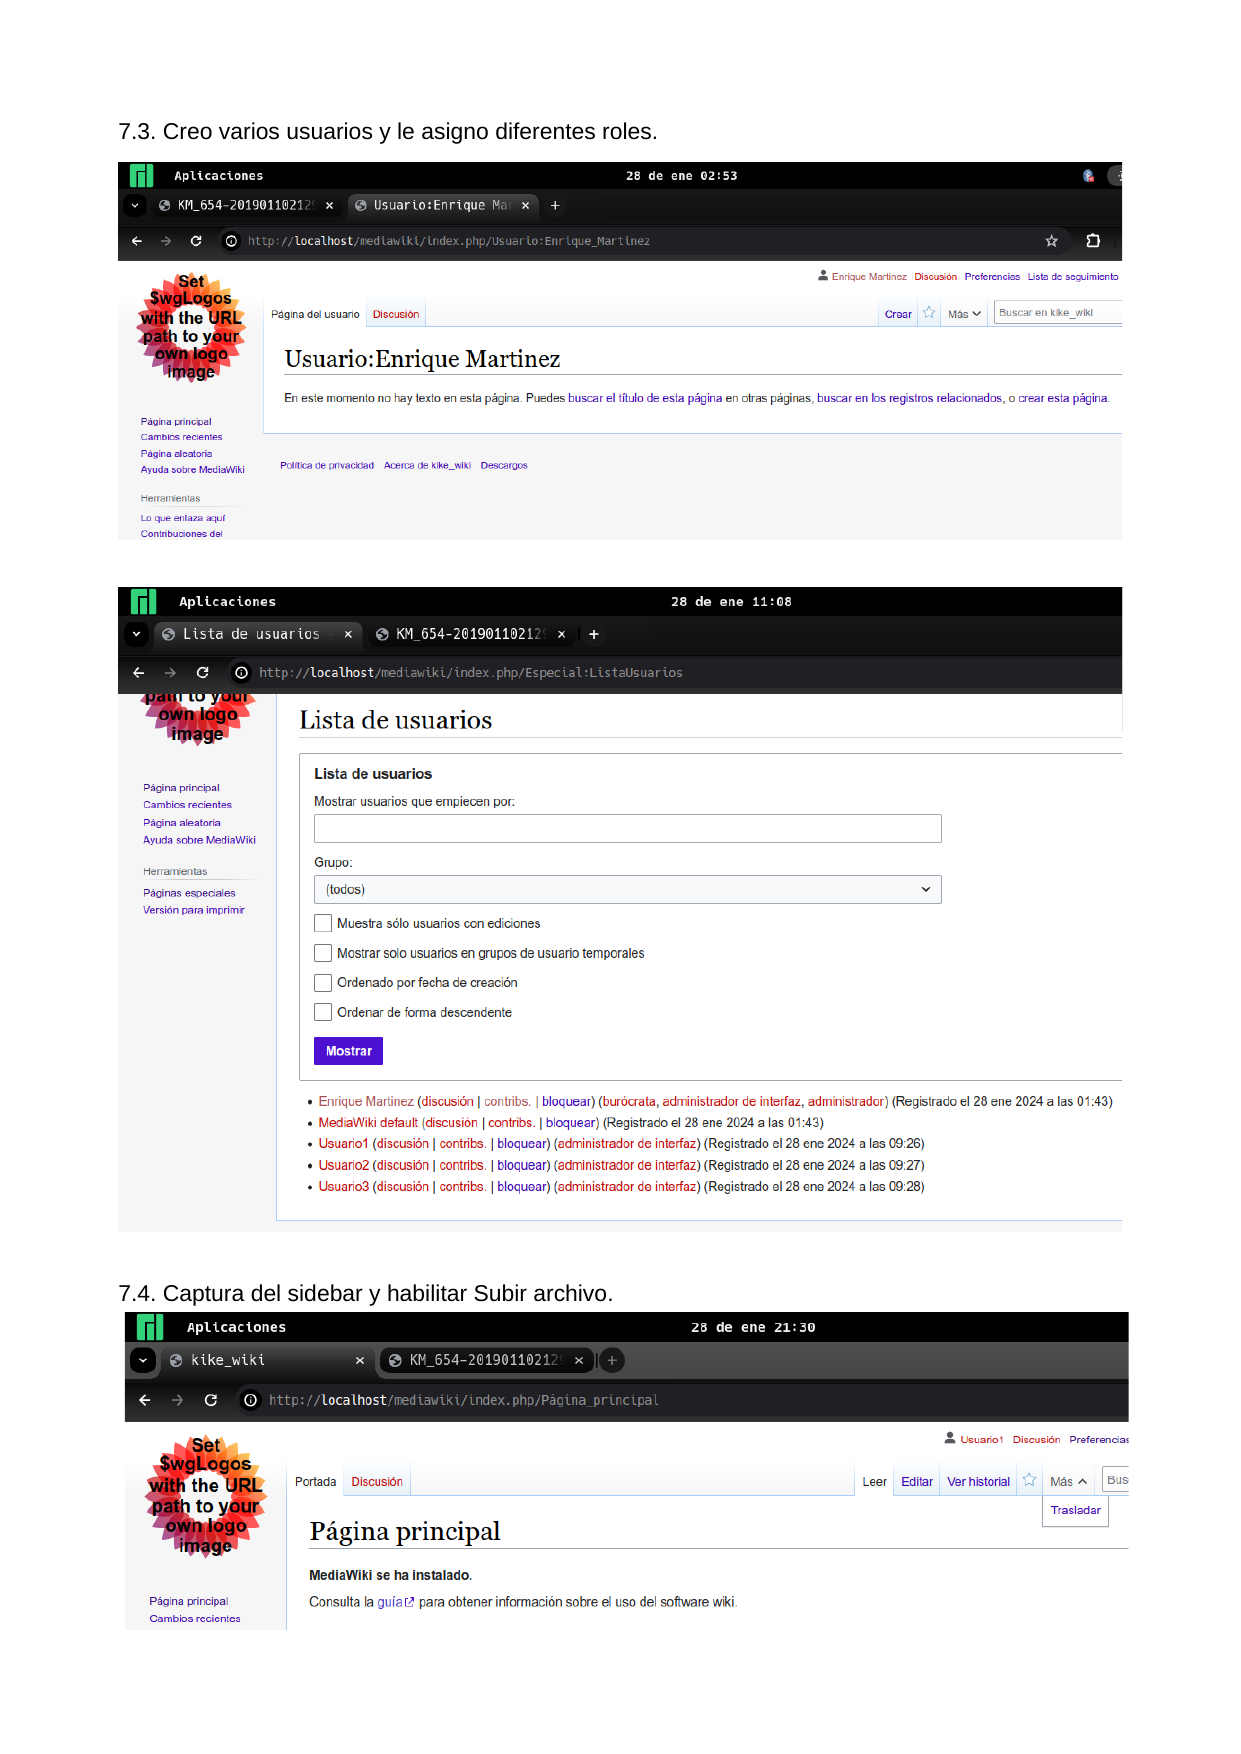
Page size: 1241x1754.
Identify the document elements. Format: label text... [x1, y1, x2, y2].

picture [118, 587, 1123, 1232]
picture [118, 162, 1123, 540]
list Captura del sidebar y habilitar Subir archivo. [118, 1280, 1122, 1306]
list Creo varios usuarios y le asigno diferentes roles. [118, 118, 1122, 144]
picture [124, 1312, 1129, 1630]
